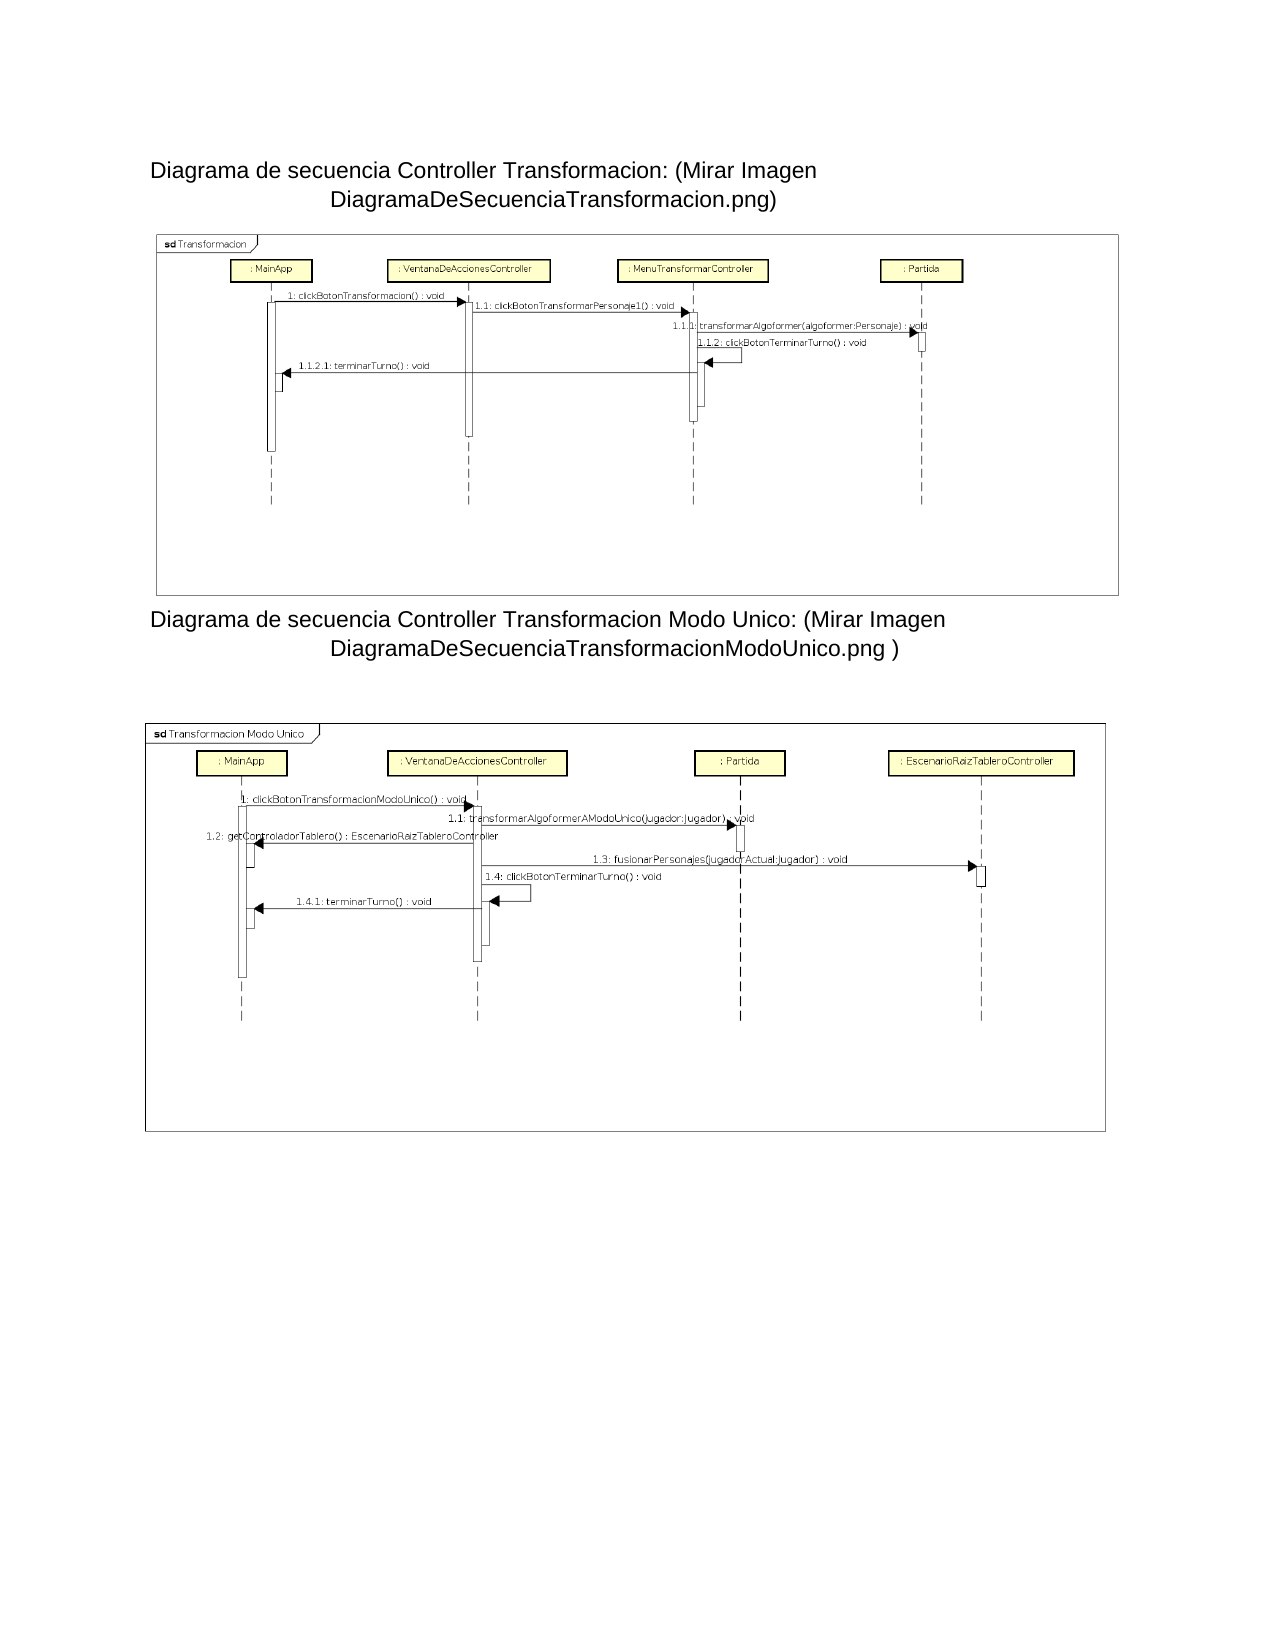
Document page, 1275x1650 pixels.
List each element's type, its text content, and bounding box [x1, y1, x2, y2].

subtitle Diagrama de secuencia Controller Transformacion: (Mirar Imagen DiagramaDeSecuenciaTransformacion.png) [150, 157, 1125, 212]
subtitle Diagrama de secuencia Controller Transformacion Modo Unico: (Mirar Imagen DiagramaDeSecuenciaTransformacionModoUnico.png ) [150, 254, 1125, 662]
picture [137, 715, 1113, 1139]
picture [149, 227, 1124, 603]
